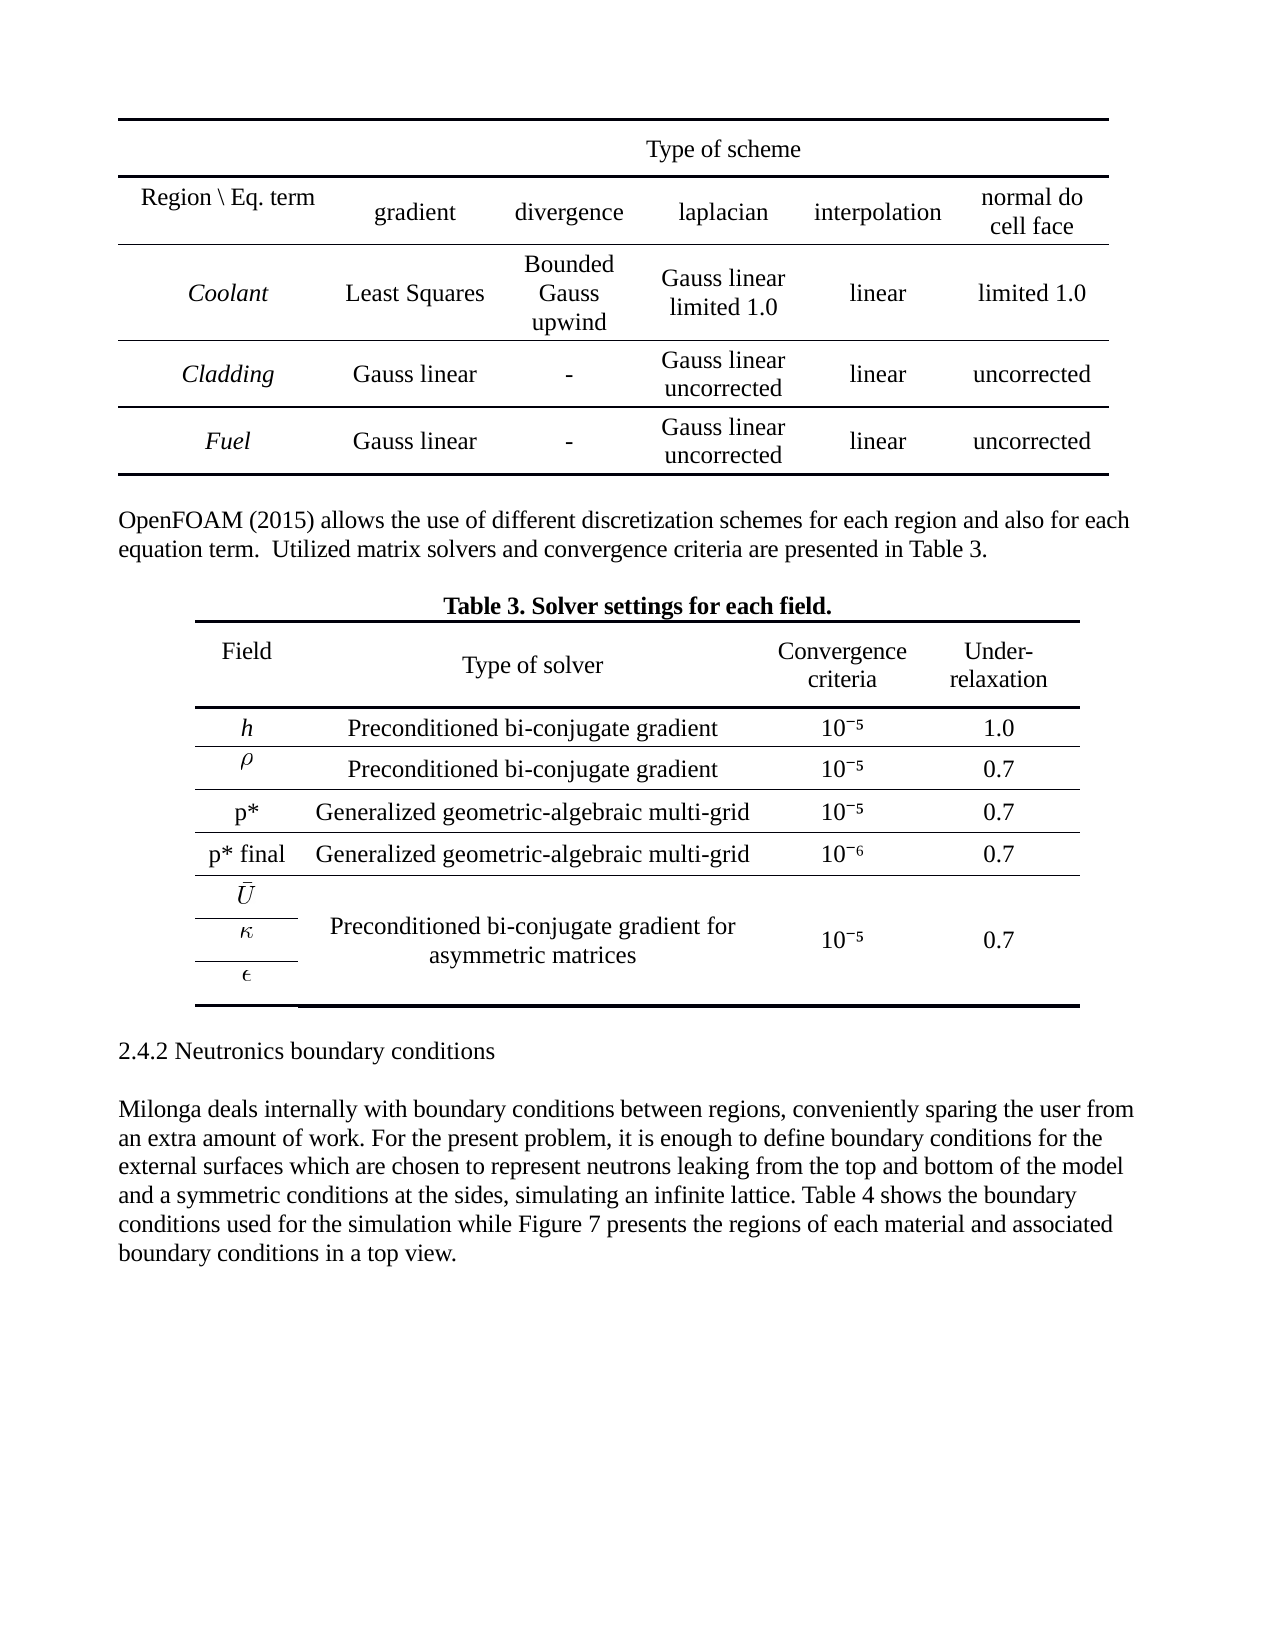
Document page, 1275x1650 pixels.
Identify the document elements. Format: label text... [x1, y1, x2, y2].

table_cell Cladding [118, 341, 338, 406]
table_cell 0.7 [918, 833, 1079, 875]
table_cell [195, 919, 298, 961]
table_cell linear [801, 408, 955, 473]
table_cell interpolation [801, 178, 955, 244]
table_cell 10⁻⁵ [767, 790, 918, 832]
table_cell Preconditioned bi-conjugate gradient for asymmetric matrices [298, 876, 767, 1003]
text OpenFOAM (2015) allows the use of different discretization schemes for each region and also for each equation term. Utilized matrix solvers and convergence criteria are presented in Table 3. [118, 505, 1157, 563]
table_cell Gauss linear uncorrected [646, 341, 801, 406]
picture [238, 882, 256, 904]
table_cell 0.7 [918, 876, 1079, 1003]
table_cell linear [801, 341, 955, 406]
table_cell Region \ Eq. term [118, 178, 338, 244]
table_cell Gauss linear [338, 341, 492, 406]
table_cell - [492, 408, 646, 473]
table_cell Preconditioned bi-conjugate gradient [298, 747, 767, 789]
table_cell [195, 962, 298, 1003]
table_cell [195, 876, 298, 918]
table_cell 0.7 [918, 790, 1079, 832]
table_cell - [492, 341, 646, 406]
table_cell 0.7 [918, 747, 1079, 789]
table_cell limited 1.0 [955, 245, 1109, 339]
table_cell normal do cell face [955, 178, 1109, 244]
text Table 3. Solver settings for each field. [118, 591, 1157, 620]
table_cell uncorrected [955, 408, 1109, 473]
table_cell Gauss linear limited 1.0 [646, 245, 801, 339]
table_cell 10⁻⁶ [767, 833, 918, 875]
table_header [118, 121, 338, 175]
table_cell Fuel [118, 408, 338, 473]
table_header Type of solver [298, 623, 767, 706]
table_cell 1.0 [918, 709, 1079, 746]
table_cell Generalized geometric-algebraic multi-grid [298, 833, 767, 875]
picture [241, 753, 253, 770]
table_cell laplacian [646, 178, 801, 244]
table_cell p* final [195, 833, 298, 875]
table_cell Preconditioned bi-conjugate gradient [298, 709, 767, 746]
table_cell 10⁻⁵ [767, 709, 918, 746]
table_cell Bounded Gauss upwind [492, 245, 646, 339]
table_cell linear [801, 245, 955, 339]
picture [242, 970, 252, 981]
table_cell h [195, 709, 298, 746]
table_cell 10⁻⁵ [767, 747, 918, 789]
table_cell Gauss linear [338, 408, 492, 473]
text Milonga deals internally with boundary conditions between regions, conveniently sparing the user from an extra amount of work. For the present problem, it is enough to define boundary conditions for the external surfaces which are chosen to represent neutrons leaking from the top and bottom of the model and a symmetric conditions at the sides, simulating an infinite lattice. Table 4 shows the boundary conditions used for the simulation while Figure 7 presents the regions of each material and associated boundary conditions in a top view. [118, 1094, 1157, 1266]
table_header Type of scheme [338, 121, 1109, 175]
table_cell 10⁻⁵ [767, 876, 918, 1003]
table_header Convergence criteria [767, 623, 918, 706]
table_cell p* [195, 790, 298, 832]
table_cell [195, 747, 298, 789]
table_cell Least Squares [338, 245, 492, 339]
table_cell gradient [338, 178, 492, 244]
table_cell uncorrected [955, 341, 1109, 406]
table_header Under-relaxation [918, 623, 1079, 706]
picture [240, 927, 253, 938]
table_cell Coolant [118, 245, 338, 339]
table_cell divergence [492, 178, 646, 244]
text 2.4.2 Neutronics boundary conditions [118, 1036, 1157, 1065]
table_header Field [195, 623, 298, 706]
table_cell Generalized geometric-algebraic multi-grid [298, 790, 767, 832]
table_cell Gauss linear uncorrected [646, 408, 801, 473]
